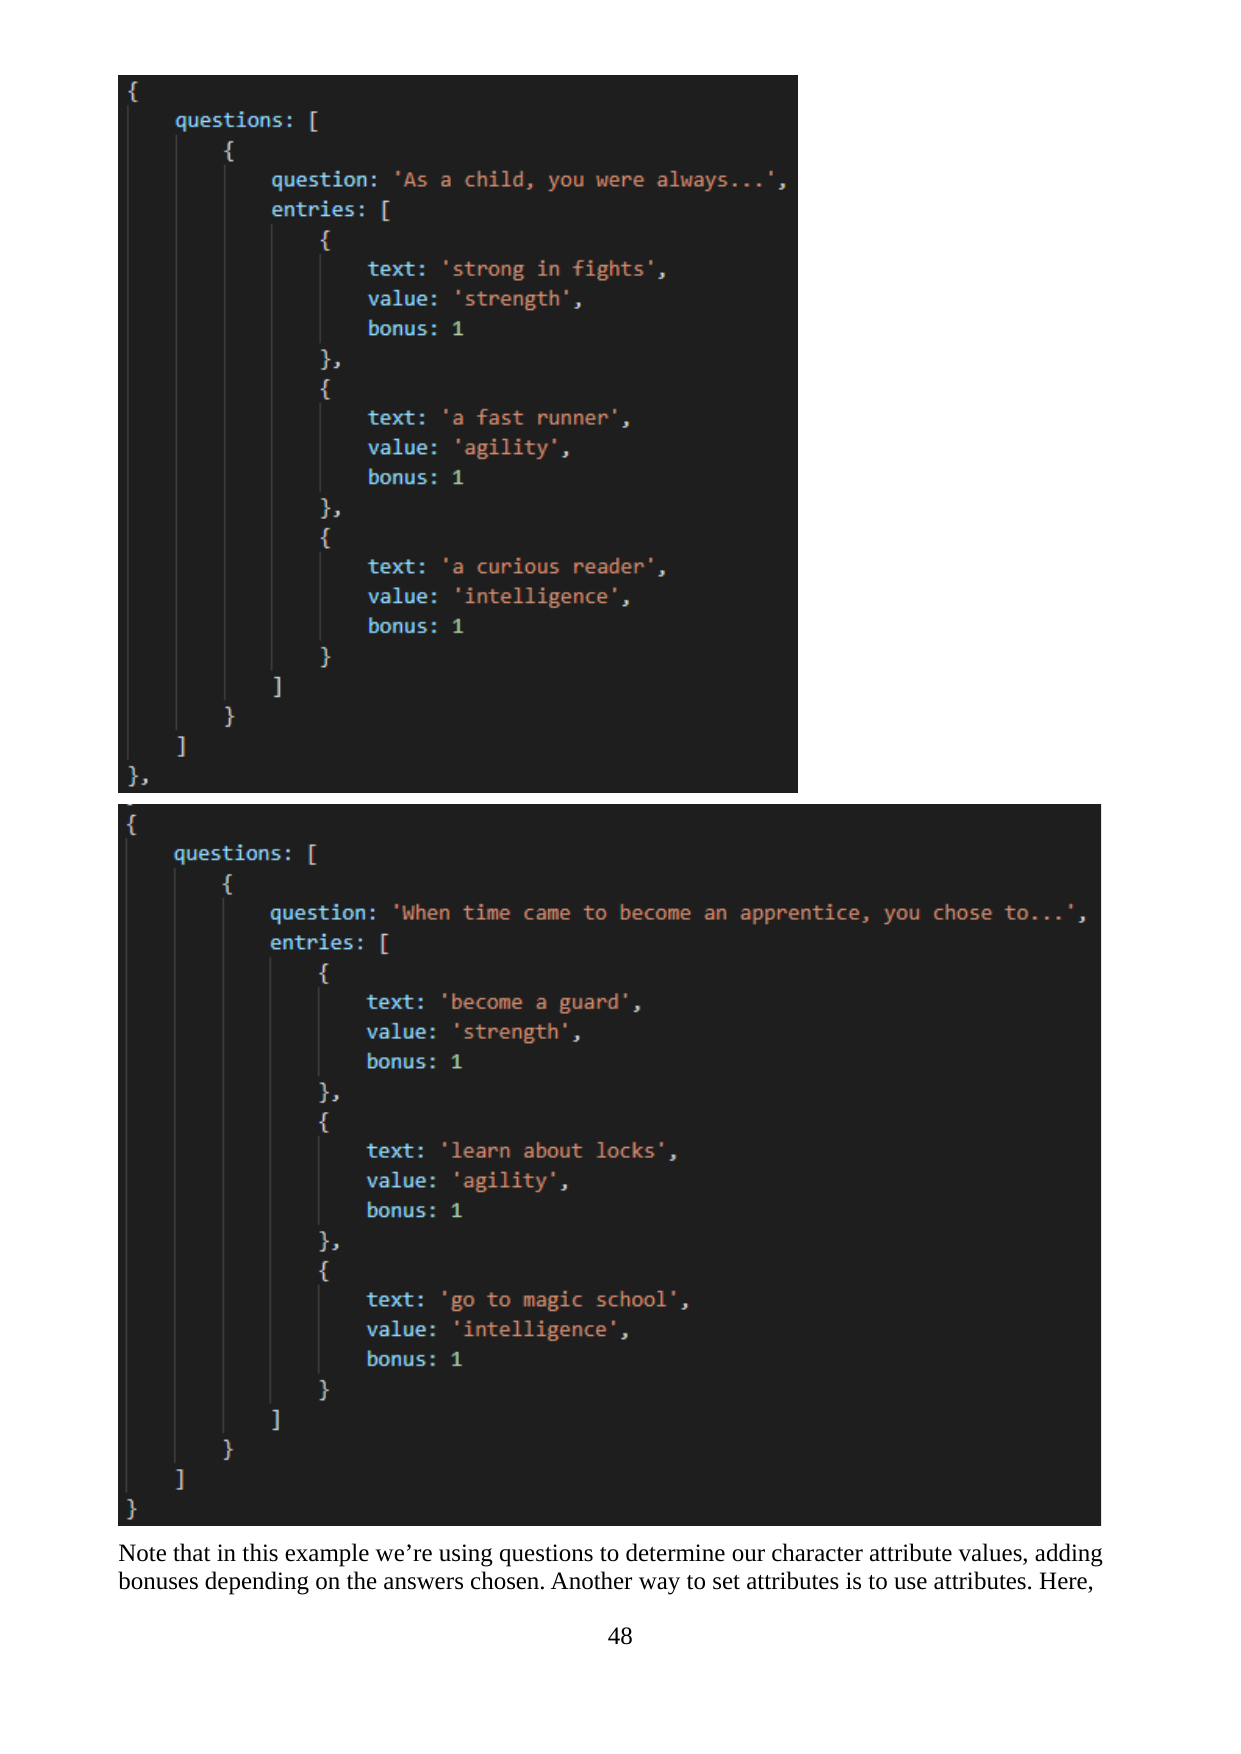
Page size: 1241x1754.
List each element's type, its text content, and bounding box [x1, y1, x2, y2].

text Note that in this example we’re using questions to determine our character attribute values, adding bonuses depending on the answers chosen. Another way to set attributes is to use attributes. Here, [118, 1538, 1122, 1595]
